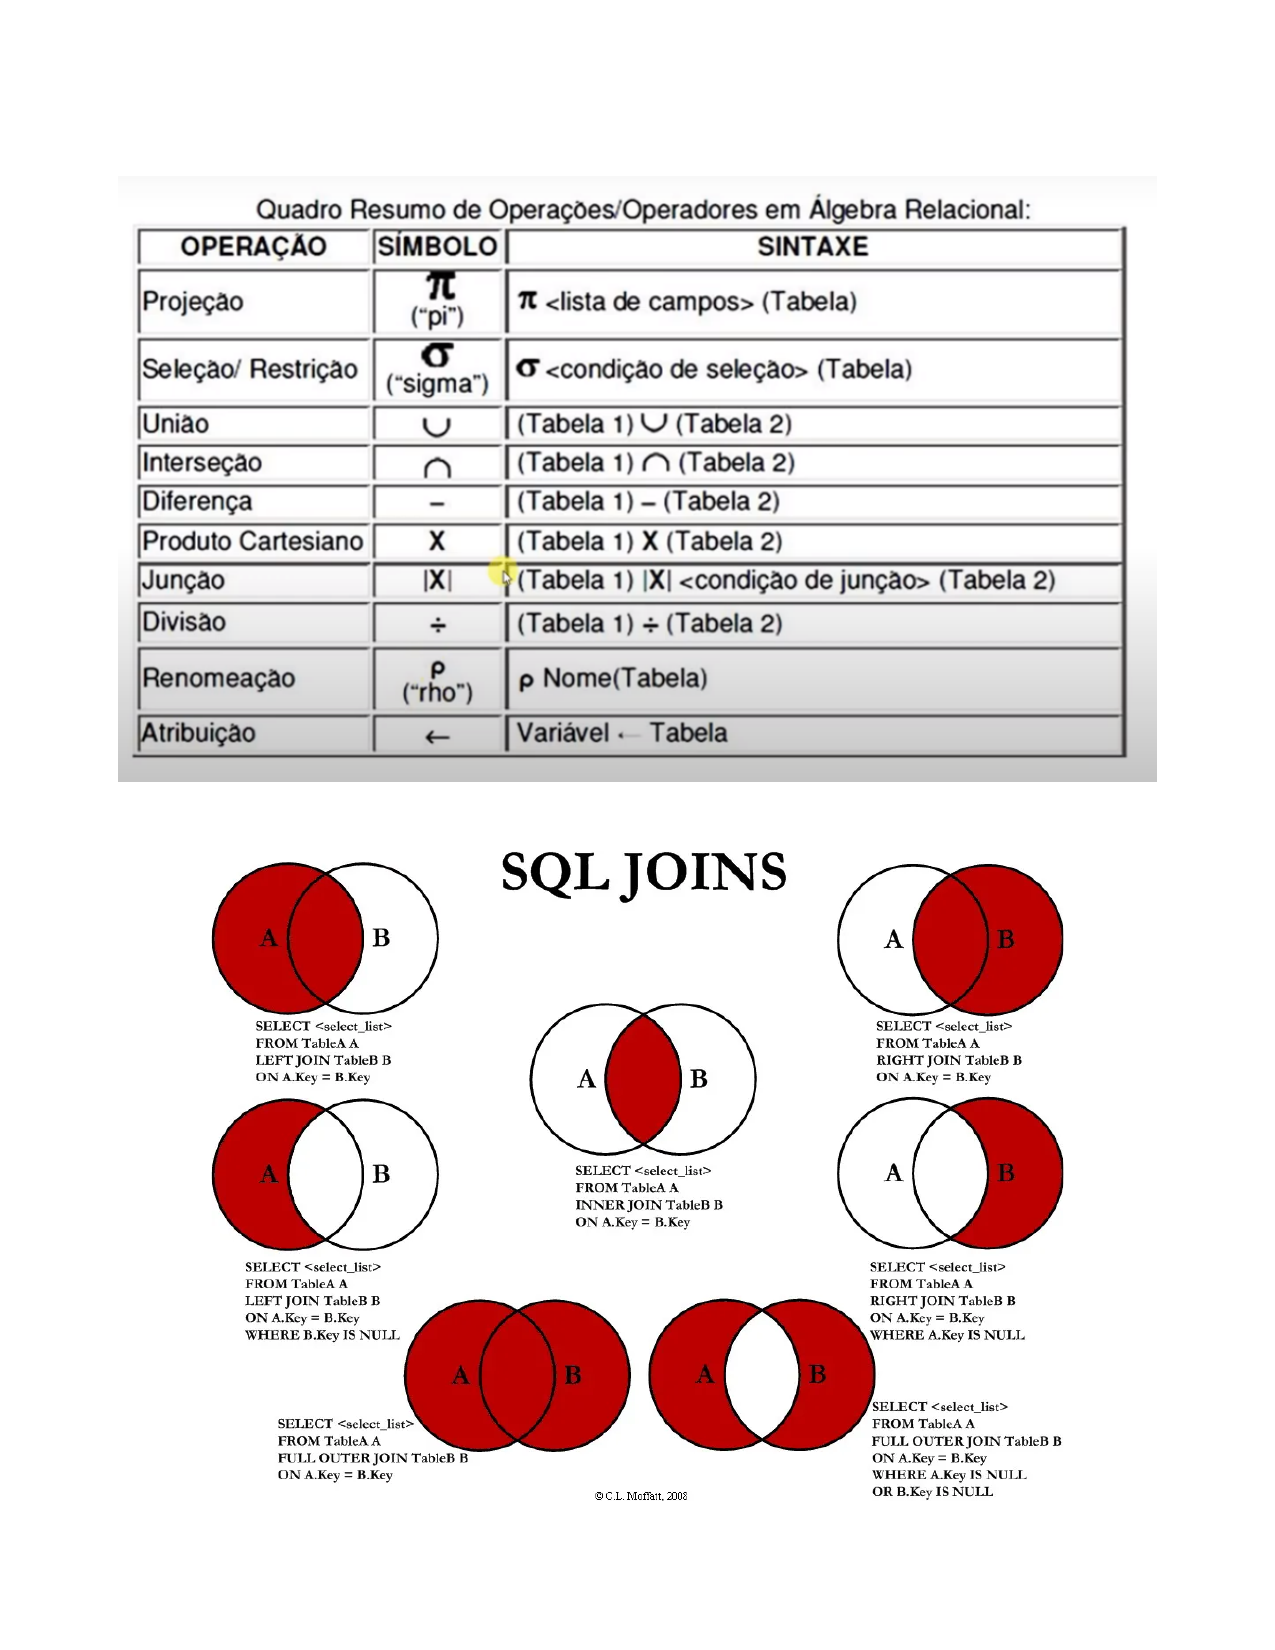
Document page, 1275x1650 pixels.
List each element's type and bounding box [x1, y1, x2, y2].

picture [211, 830, 1064, 1501]
picture [118, 176, 1157, 782]
